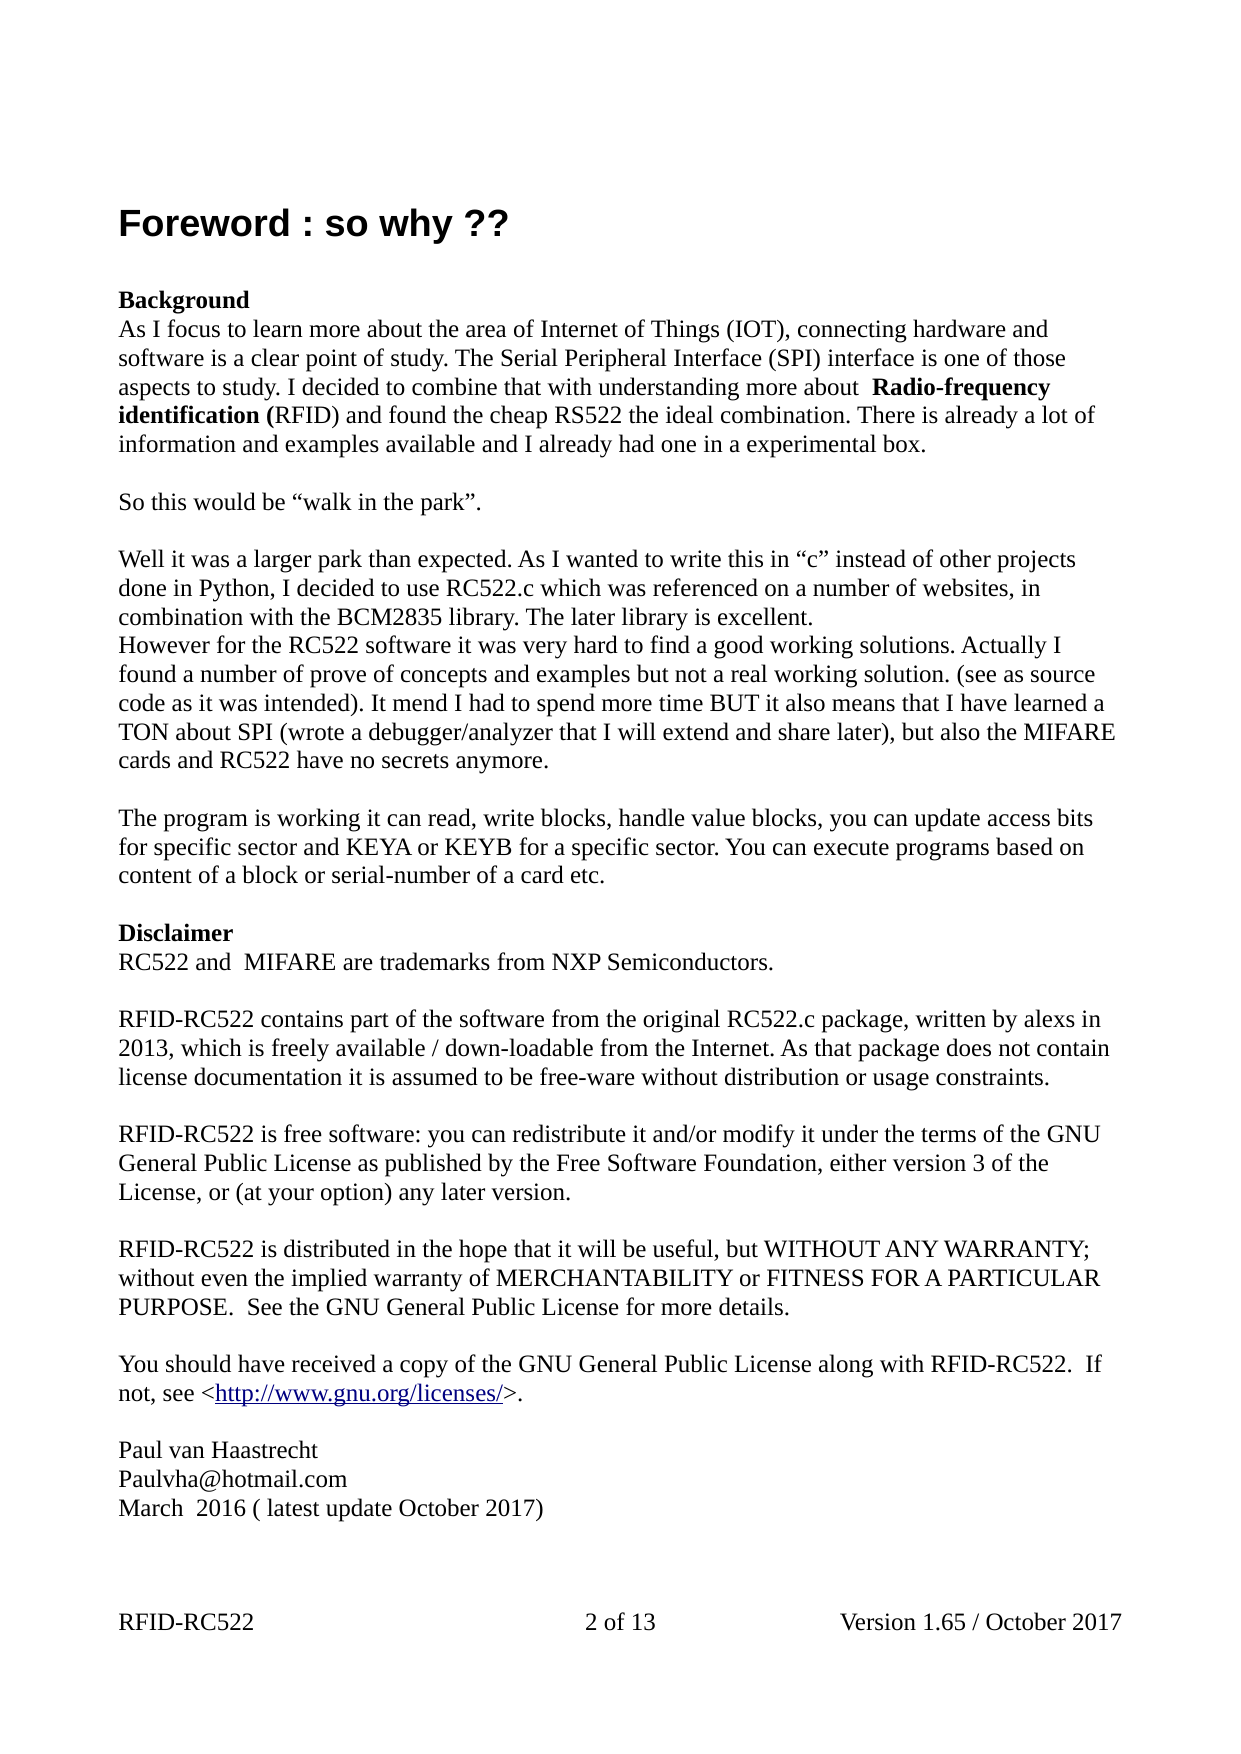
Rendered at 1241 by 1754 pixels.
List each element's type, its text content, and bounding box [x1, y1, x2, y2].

text RFID-RC522 is distributed in the hope that it will be useful, but WITHOUT ANY WARRANTY; without even the implied warranty of MERCHANTABILITY or FITNESS FOR A PARTICULAR PURPOSE. See the GNU General Public License for more details. [118, 1234, 1122, 1321]
text As I focus to learn more about the area of Internet of Things (IOT), connecting hardware and software is a clear point of study. The Serial Peripheral Interface (SPI) interface is one of those aspects to study. I decided to combine that with understanding more about Radio-frequency identification (RFID) and found the cheap RS522 the ideal combination. There is already a lot of information and examples available and I already had one in a experimental box. [118, 314, 1122, 458]
text Well it was a larger park than expected. As I wanted to write this in “c” instead of other projects done in Python, I decided to use RC522.c which was referenced on a number of websites, in combination with the BCM2835 library. The later library is excellent. [118, 544, 1122, 631]
text However for the RC522 software it was very hard to find a good working solutions. Actually I found a number of prove of concepts and examples but not a real working solution. (see as source code as it was intended). It mend I had to spend more time BUT it also means that I have learned a TON about SPI (wrote a debugger/analyzer that I will extend and share later), but also the MIFARE cards and RC522 have no secrets anymore. [118, 631, 1122, 774]
text Paulvha@hotmail.com [118, 1464, 1122, 1493]
text RFID-RC522 is free software: you can redistribute it and/or modify it under the terms of the GNU General Public License as published by the Free Software Foundation, either version 3 of the License, or (at your option) any later version. [118, 1119, 1122, 1206]
text So this would be “walk in the park”. [118, 487, 1122, 516]
text Paul van Haastrecht [118, 1436, 1122, 1464]
text RFID-RC522 contains part of the software from the original RC522.c package, written by alexs in 2013, which is freely available / down-loadable from the Internet. As that package does not contain license documentation it is assumed to be free-ware without distribution or usage constraints. [118, 1004, 1122, 1091]
text The program is working it can read, write blocks, handle value blocks, you can update access bits for specific sector and KEYA or KEYB for a specific sector. You can execute programs based on content of a block or serial-number of a card etc. [118, 803, 1122, 889]
text You should have received a copy of the GNU General Public License along with RFID-RC522. If not, see <http://www.gnu.org/licenses/>. [118, 1349, 1122, 1407]
text March 2016 ( latest update October 2017) [118, 1493, 1122, 1522]
text RC522 and MIFARE are trademarks from NXP Semiconductors. [118, 947, 1122, 976]
text Background [118, 286, 1122, 314]
subtitle Foreword : so why ?? [118, 201, 1122, 244]
text Disclaimer [118, 918, 1122, 947]
